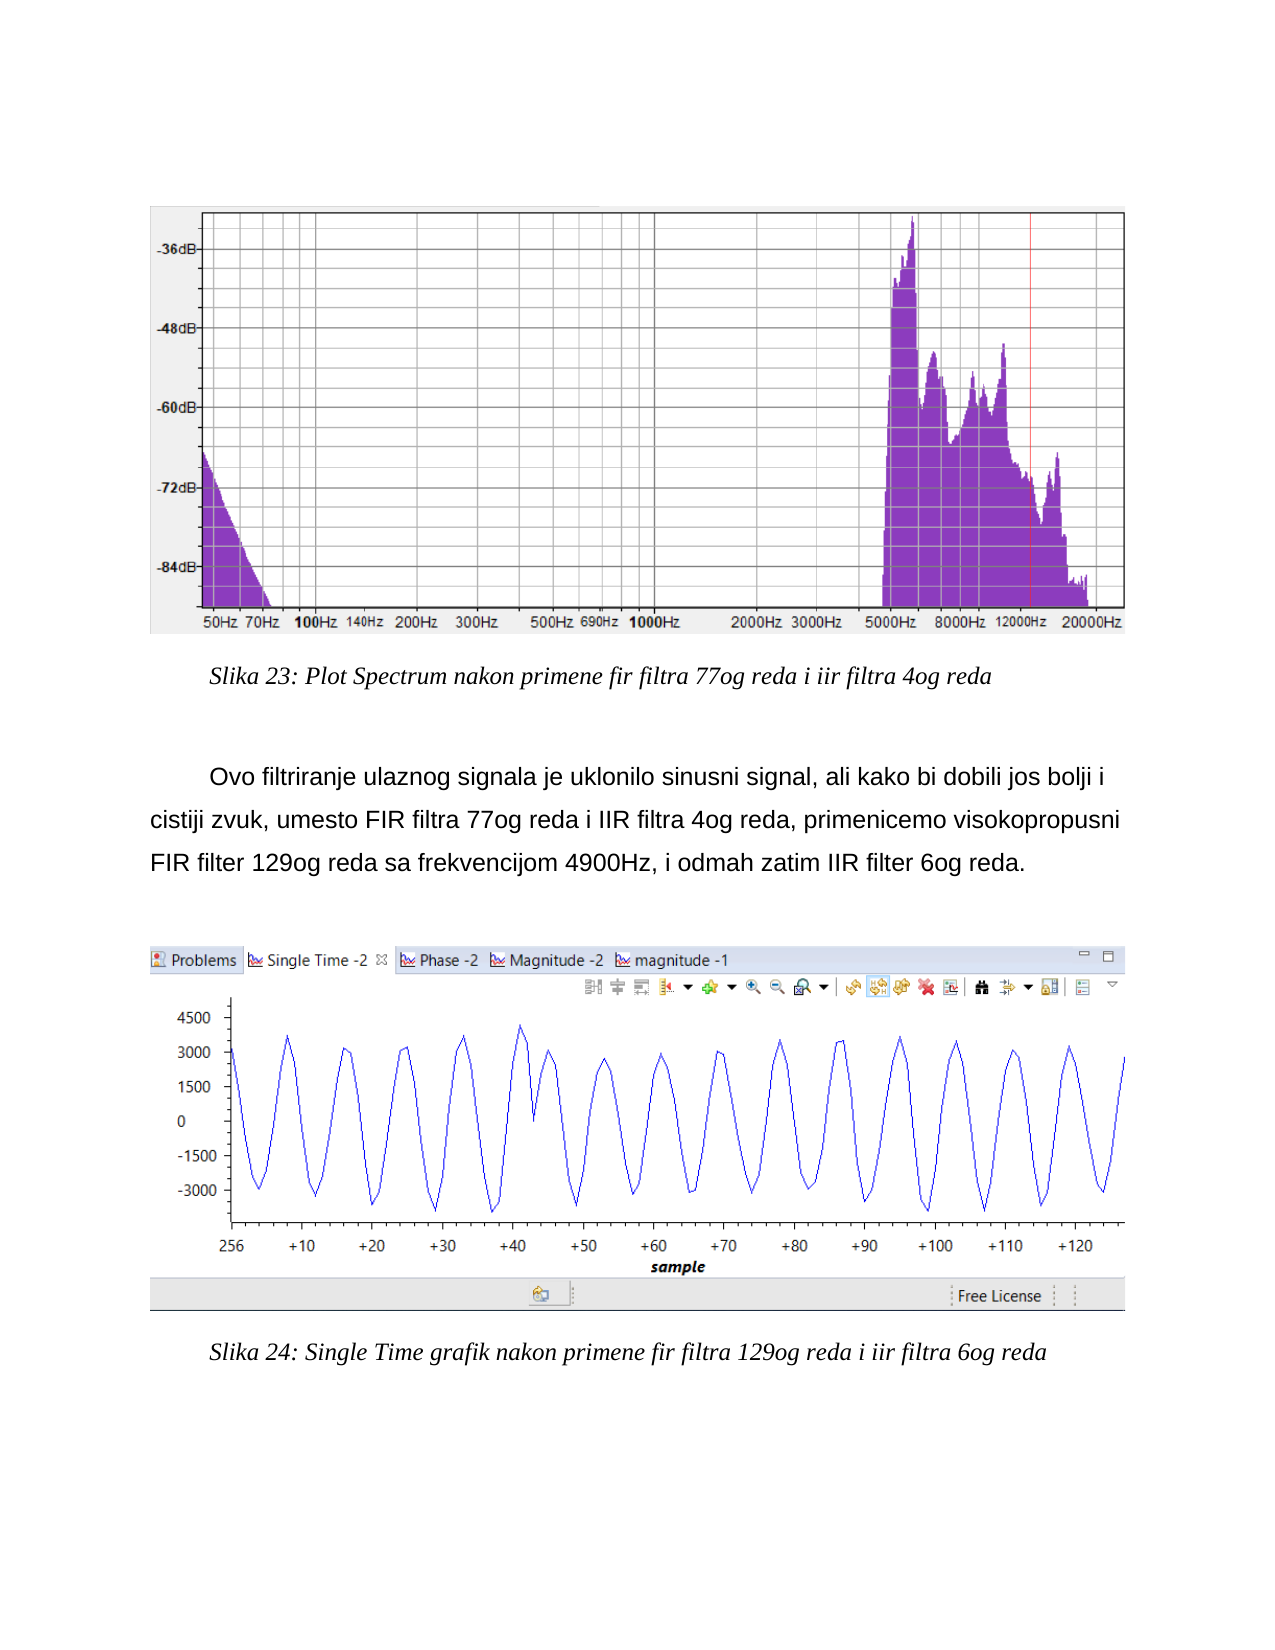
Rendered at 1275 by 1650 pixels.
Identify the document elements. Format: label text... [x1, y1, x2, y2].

text Slika 24: Single Time grafik nakon primene fir filtra 129og reda i iir filtra 6og reda [150, 1311, 1125, 1366]
picture [150, 946, 1125, 1311]
picture [150, 205, 1125, 634]
text Ovo filtriranje ulaznog signala je uklonilo sinusni signal, ali kako bi dobili jos bolji i cistiji zvuk, umesto FIR filtra 77og reda i IIR filtra 4og reda, primenicemo visokopropusni FIR filter 129og reda sa frekvencijom 4900Hz, i odmah zatim IIR filter 6og reda. [150, 762, 1125, 877]
text Slika 23: Plot Spectrum nakon primene fir filtra 77og reda i iir filtra 4og reda [150, 634, 1125, 690]
